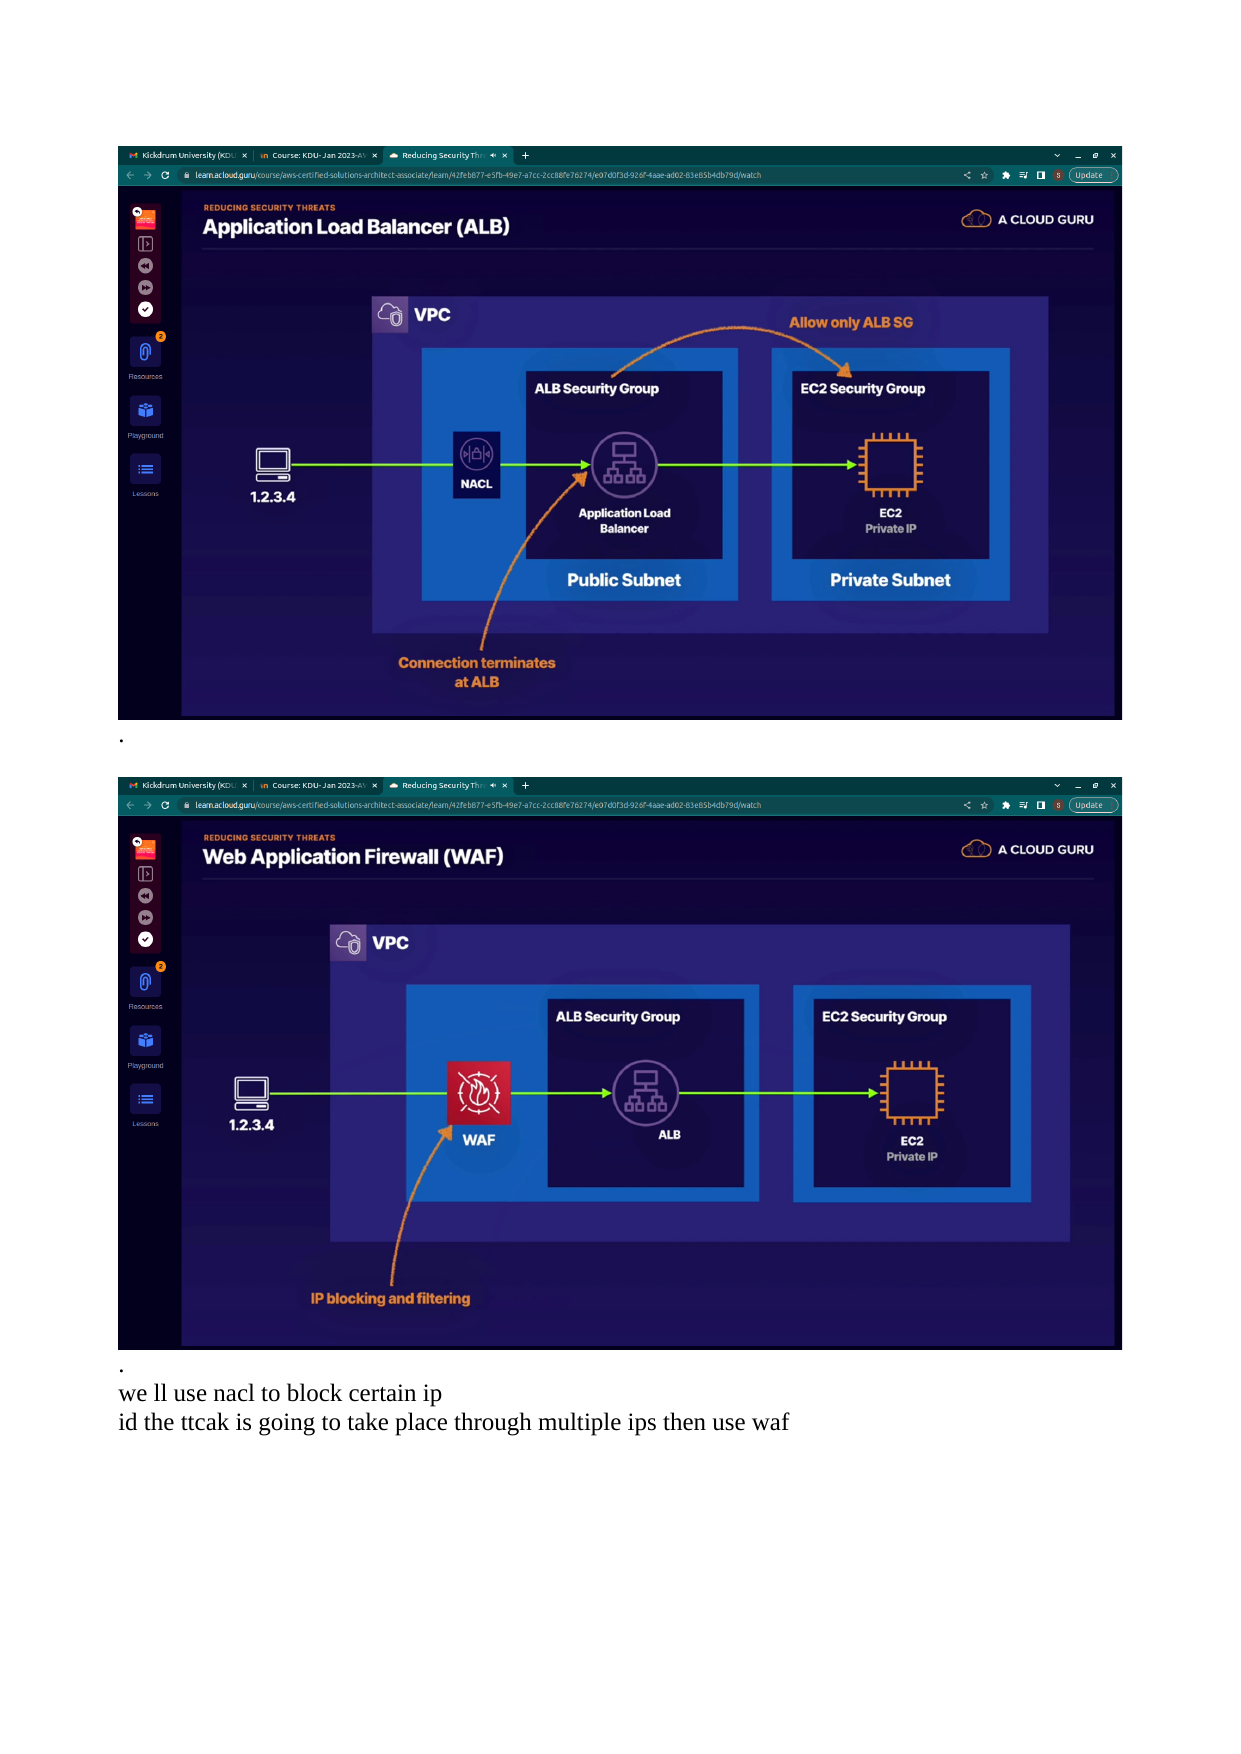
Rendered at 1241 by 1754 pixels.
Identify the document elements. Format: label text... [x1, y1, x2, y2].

picture [118, 777, 1123, 1350]
text . [118, 720, 1122, 748]
text . [118, 1350, 1122, 1378]
text we ll use nacl to block certain ip [118, 1378, 1122, 1407]
text id the ttcak is going to take place through multiple ips then use waf [118, 1407, 1122, 1436]
picture [118, 146, 1123, 720]
